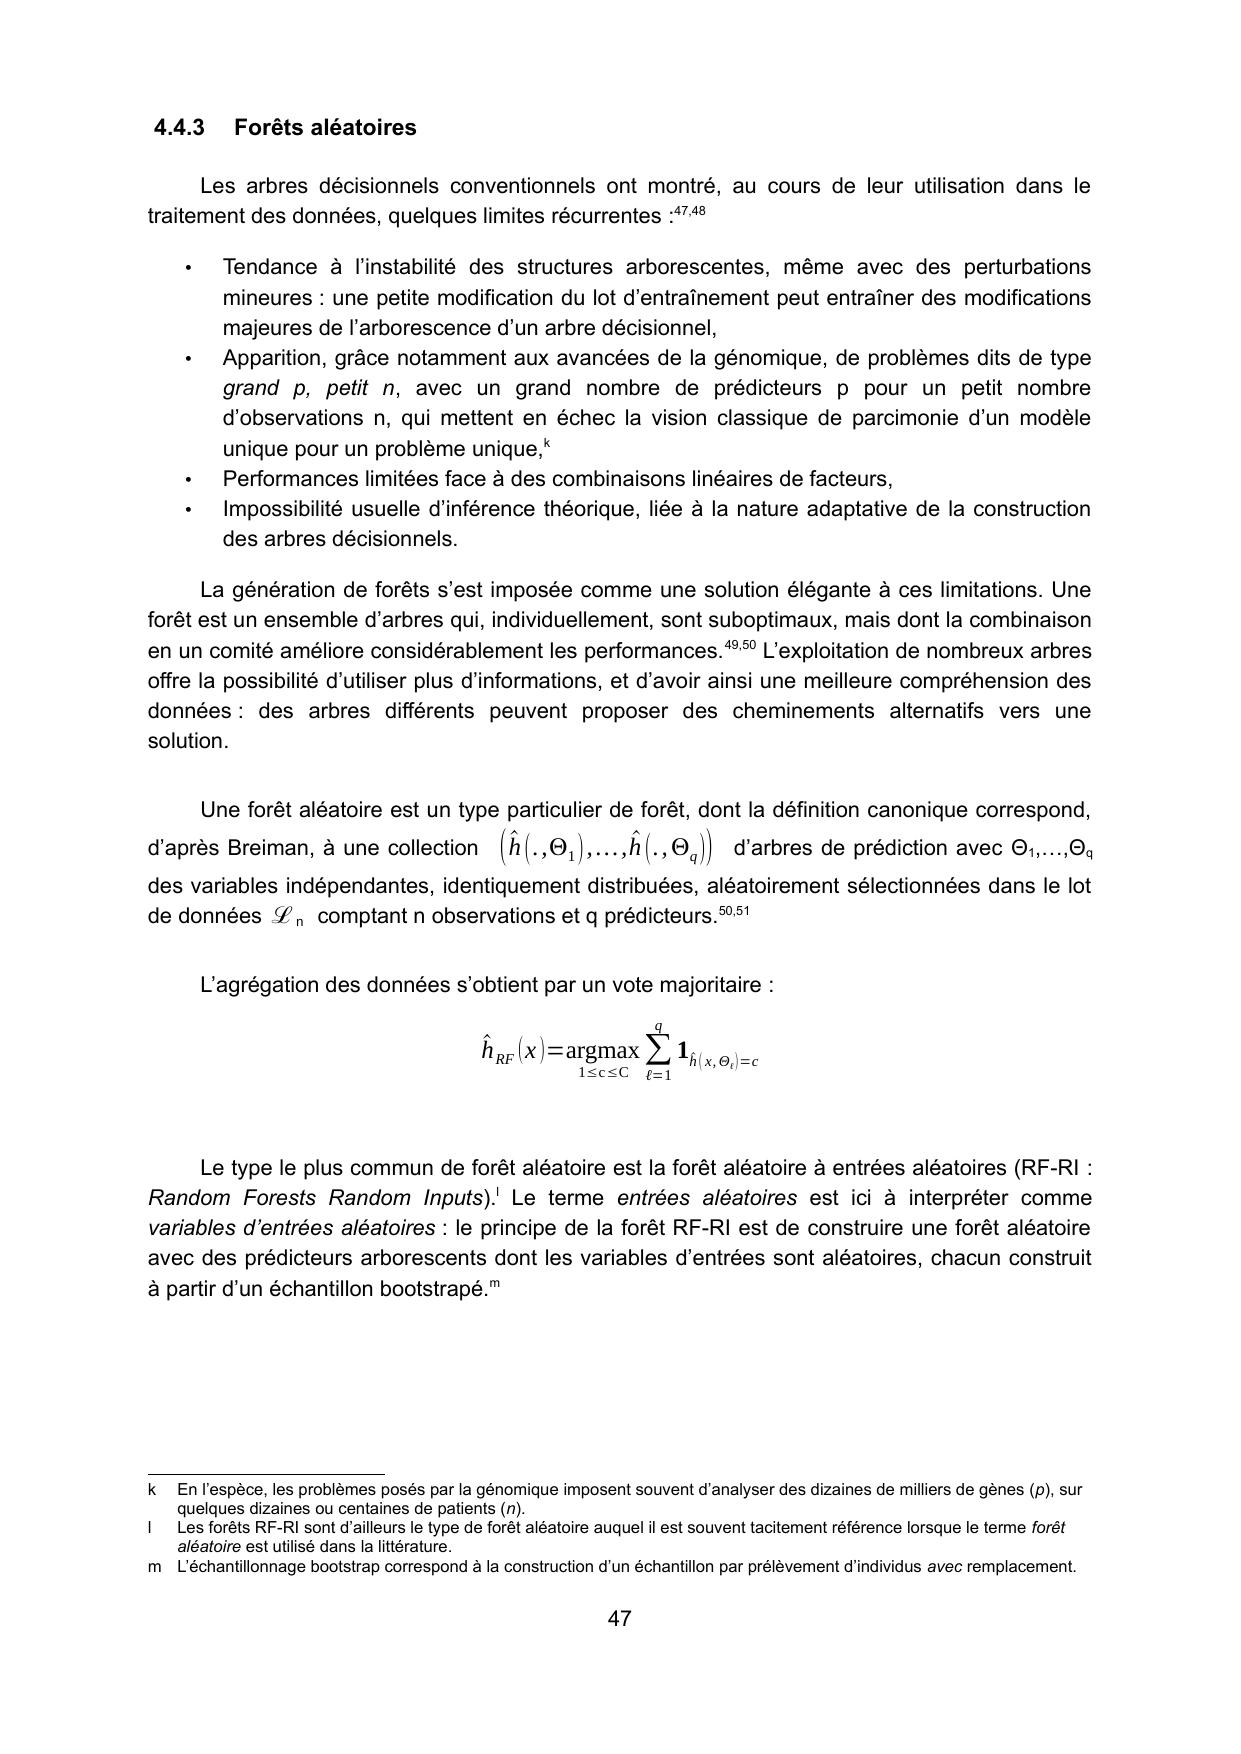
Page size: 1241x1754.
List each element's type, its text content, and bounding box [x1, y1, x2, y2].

text Les arbres décisionnels conventionnels ont montré, au cours de leur utilisation dans le traitement des données, quelques limites récurrentes :47,48 [148, 173, 1093, 228]
list Impossibilité usuelle d’inférence théorique, liée à la nature adaptative de la construction des arbres décisionnels. [185, 496, 1093, 551]
list Performances limitées face à des combinaisons linéaires de facteurs, [185, 466, 1093, 491]
text Le type le plus commun de forêt aléatoire est la forêt aléatoire à entrées aléatoires (RF-RI : Random Forests Random Inputs). Le terme entrées aléatoires est ici à interpréter comme variables d’entrées aléatoires : le principe de la forêt RF-RI est de construire une forêt aléatoire avec des prédicteurs arborescents dont les variables d’entrées sont aléatoires, chacun construit à partir d’un échantillon bootstrapé. [148, 1154, 1093, 1301]
list Tendance à l’instabilité des structures arborescentes, même avec des perturbations mineures : une petite modification du lot d’entraînement peut entraîner des modifications majeures de l’arborescence d’un arbre décisionnel, [185, 254, 1093, 340]
text L’échantillonnage bootstrap correspond à la construction d’un échantillon par prélèvement d’individus avec remplacement. [148, 1556, 1093, 1576]
subtitle Forêts aléatoires [148, 113, 1093, 140]
text L’agrégation des données s’obtient par un vote majoritaire : [148, 972, 1093, 997]
list Apparition, grâce notamment aux avancées de la génomique, de problèmes dits de type grand p, petit n, avec un grand nombre de prédicteurs p pour un petit nombre d’observations n, qui mettent en échec la vision classique de parcimonie d’un modèle unique pour un problème unique, [185, 345, 1093, 461]
list En l’espèce, les problèmes posés par la génomique imposent souvent d’analyser des dizaines de milliers de gènes (p), sur quelques dizaines ou centaines de patients (n). [148, 1480, 1093, 1518]
text La génération de forêts s’est imposée comme une solution élégante à ces limitations. Une forêt est un ensemble d’arbres qui, individuellement, sont suboptimaux, mais dont la combinaison en un comité améliore considérablement les performances.49,50 L’exploitation de nombreux arbres offre la possibilité d’utiliser plus d’informations, et d’avoir ainsi une meilleure compréhension des données : des arbres différents peuvent proposer des cheminements alternatifs vers une solution. [148, 577, 1093, 753]
text Les forêts RF-RI sont d’ailleurs le type de forêt aléatoire auquel il est souvent tacitement référence lorsque le terme forêt aléatoire est utilisé dans la littérature. [148, 1518, 1093, 1556]
text Une forêt aléatoire est un type particulier de forêt, dont la définition canonique correspond, d’après Breiman, à une collection d’arbres de prédiction avec Θ1,…,Θq des variables indépendantes, identiquement distribuées, aléatoirement sélectionnées dans le lot de données ℒn comptant n observations et q prédicteurs.50,51 [148, 797, 1093, 931]
